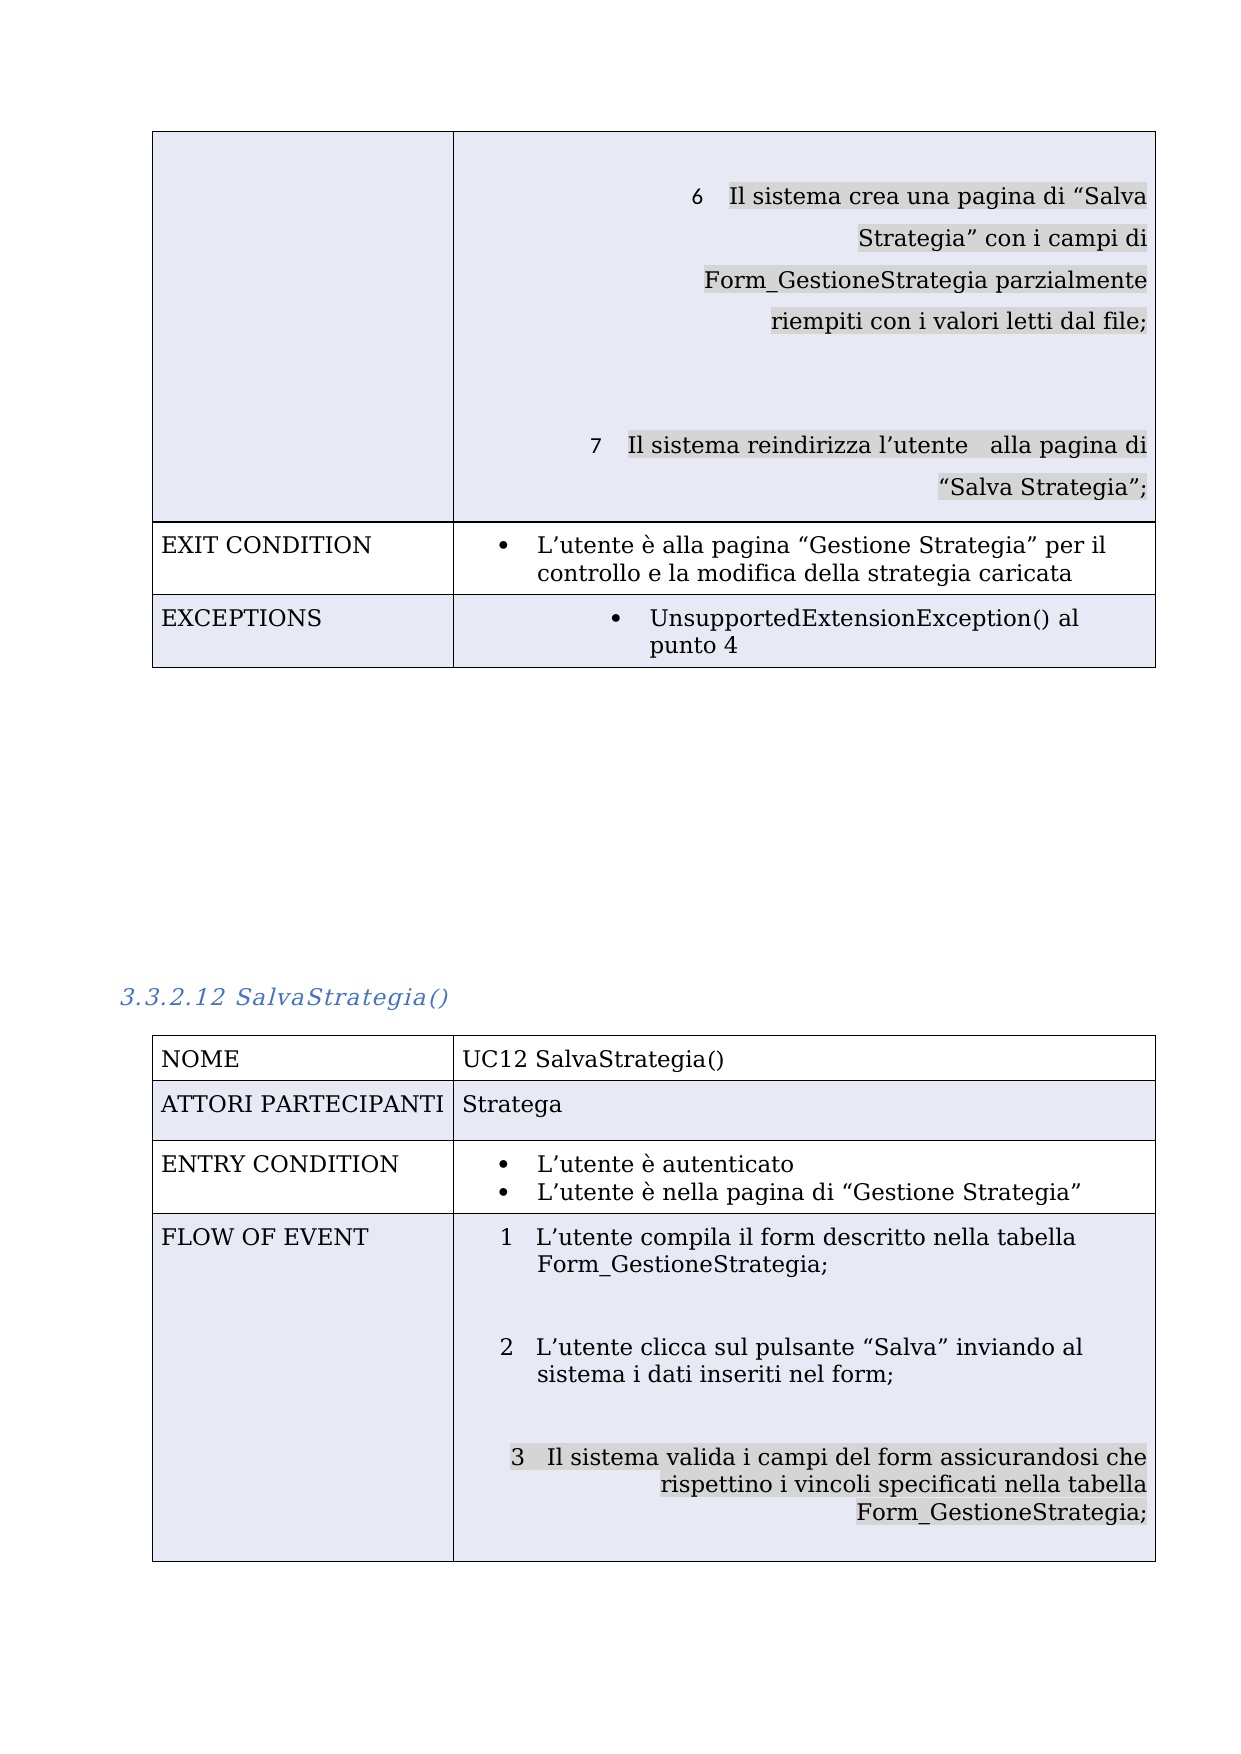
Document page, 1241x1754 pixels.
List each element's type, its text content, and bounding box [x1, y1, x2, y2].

table_cell FLOW OF EVENT [153, 1214, 453, 1561]
table_cell L’utente è alla pagina “Gestione Strategia” per il controllo e la modifica della strategia caricata [454, 523, 1155, 594]
table_cell EXCEPTIONS [153, 595, 453, 667]
table_cell L’utente compila il form descritto nella tabella Form_GestioneStrategia; L’utente clicca sul pulsante “Salva” inviando al sistema i dati inseriti nel form; Il sistema valida i campi del form assicurandosi che rispettino i vincoli specificati nella tabella Form_GestioneStrategia; Il sistema salva la Strategia ottenuta dall’utente, associandolo al suo account; Il sistema reindirizza l’utente nella pagina “Lista Strategie”, che conterrà ora anche la Strategia appena salvata; [454, 1214, 1155, 1561]
table_cell UnsupportedExtensionException() al punto 4 [454, 595, 1155, 667]
table_header NOME [153, 1036, 453, 1080]
table_cell [153, 132, 453, 521]
table_cell ENTRY CONDITION [153, 1141, 453, 1213]
table_cell ATTORI PARTECIPANTI [153, 1081, 453, 1140]
table_cell L’utente è autenticato L’utente è nella pagina di “Gestione Strategia” [454, 1141, 1155, 1213]
table_header UC12 SalvaStrategia() [454, 1036, 1155, 1080]
table_cell Stratega [454, 1081, 1155, 1140]
table_cell L’utente clicca sul bottone “Carica Strategia”; Il sistema mostra una finestra di dialogo da cui l’utente può scegliere un file da caricare; L’utente carica il file; Il sistema ne controlla la validità; Il sistema ne legge i valori; Il sistema crea una pagina di “Salva Strategia” con i campi di Form_GestioneStrategia parzialmente riempiti con i valori letti dal file; Il sistema reindirizza l’utente alla pagina di “Salva Strategia”; [454, 132, 1155, 521]
table_cell EXIT CONDITION [153, 523, 453, 594]
subtitle 3.3.2.12 SalvaStrategia() [118, 982, 1122, 1010]
